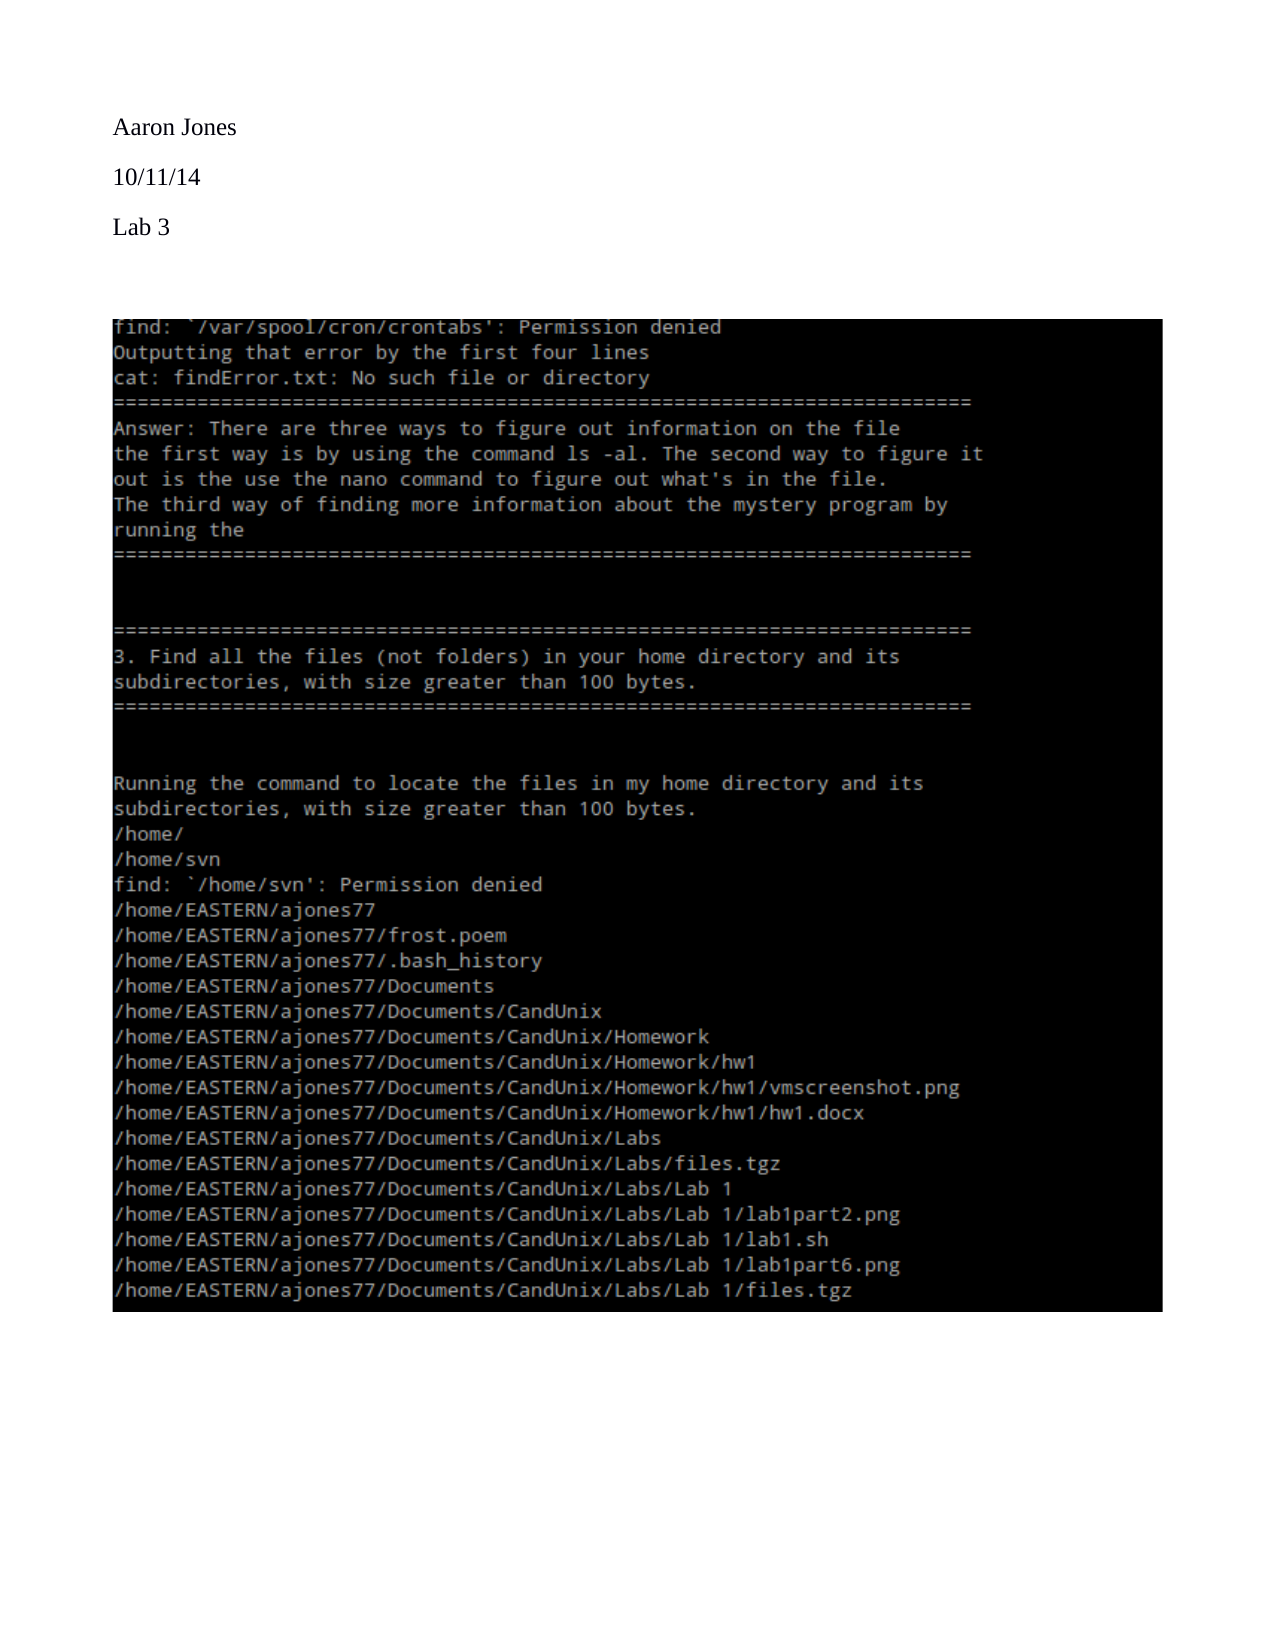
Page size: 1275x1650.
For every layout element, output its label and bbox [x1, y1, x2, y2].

picture [112, 319, 1163, 1312]
